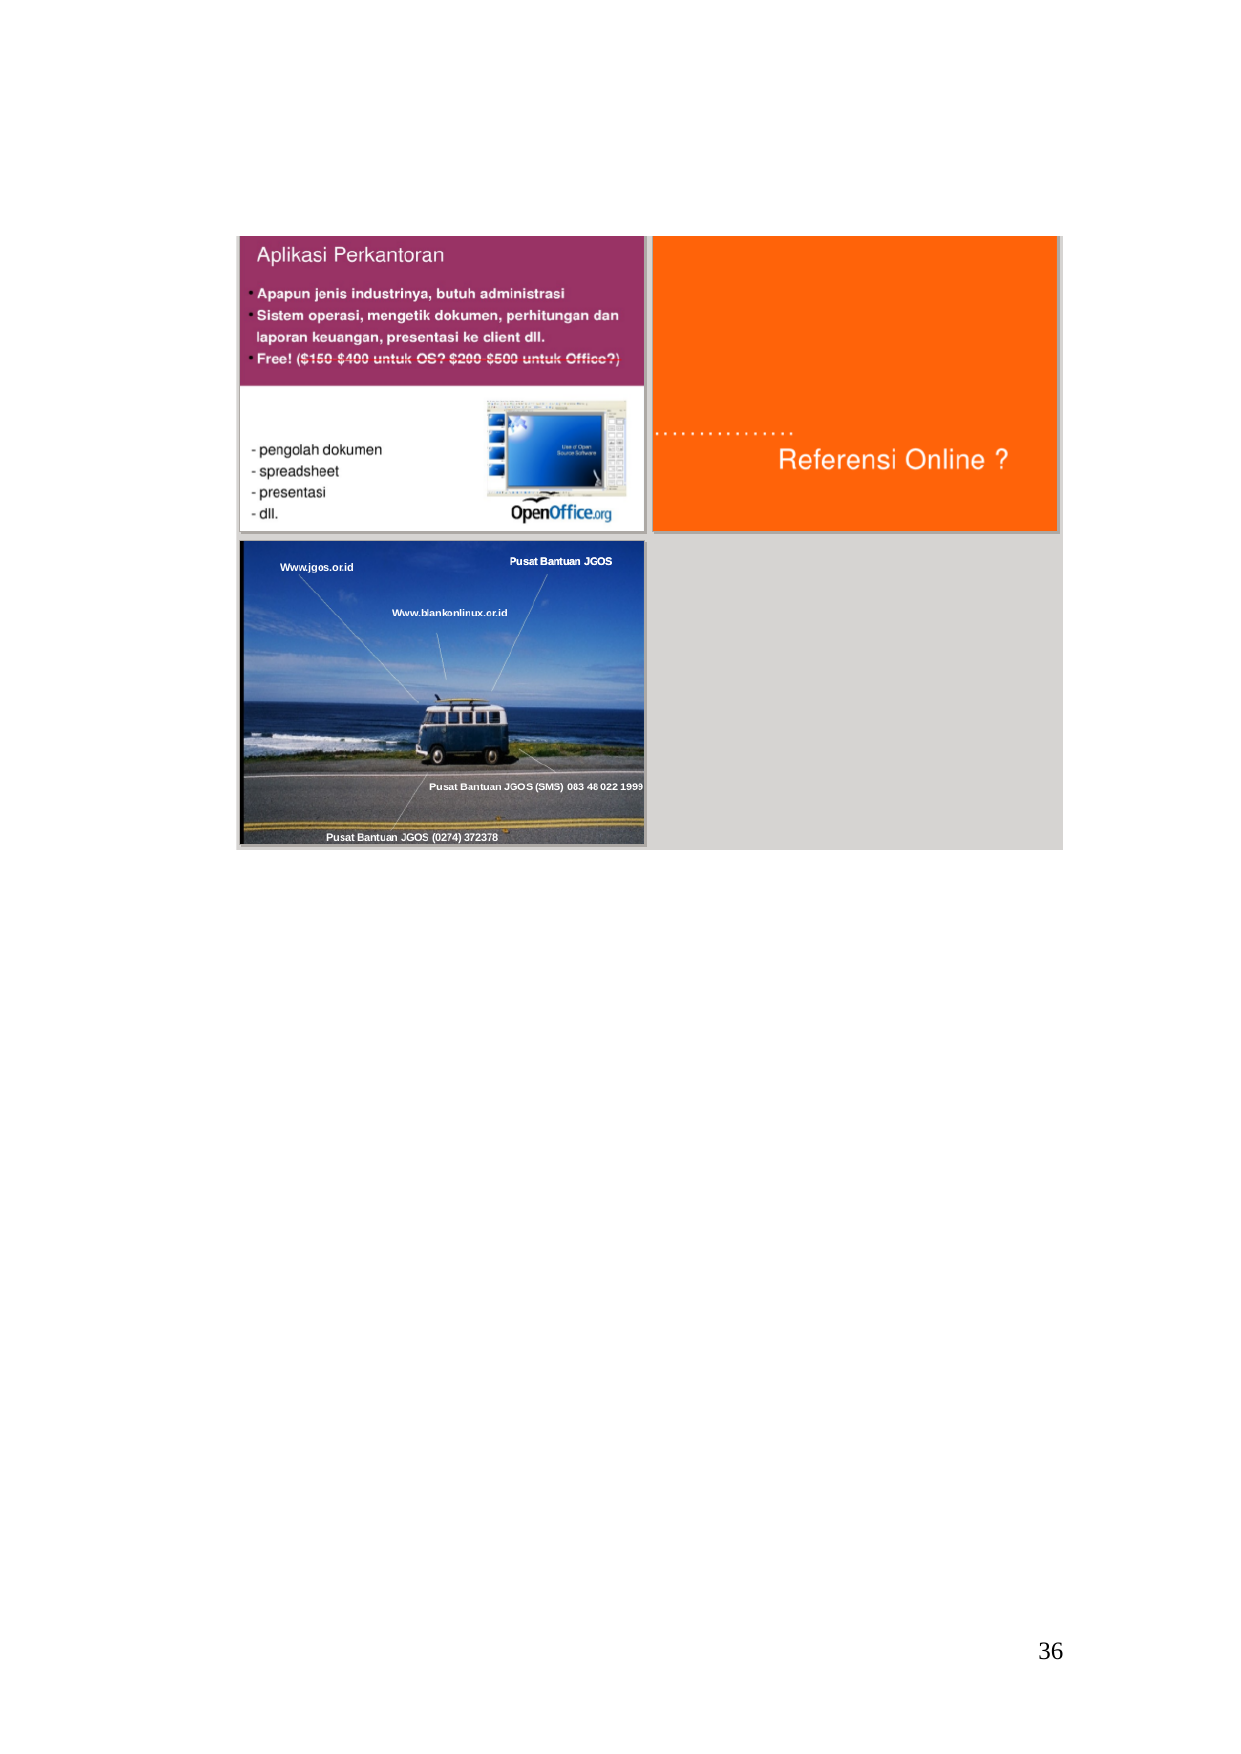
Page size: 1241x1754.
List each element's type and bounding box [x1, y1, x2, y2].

picture [236, 236, 1063, 850]
